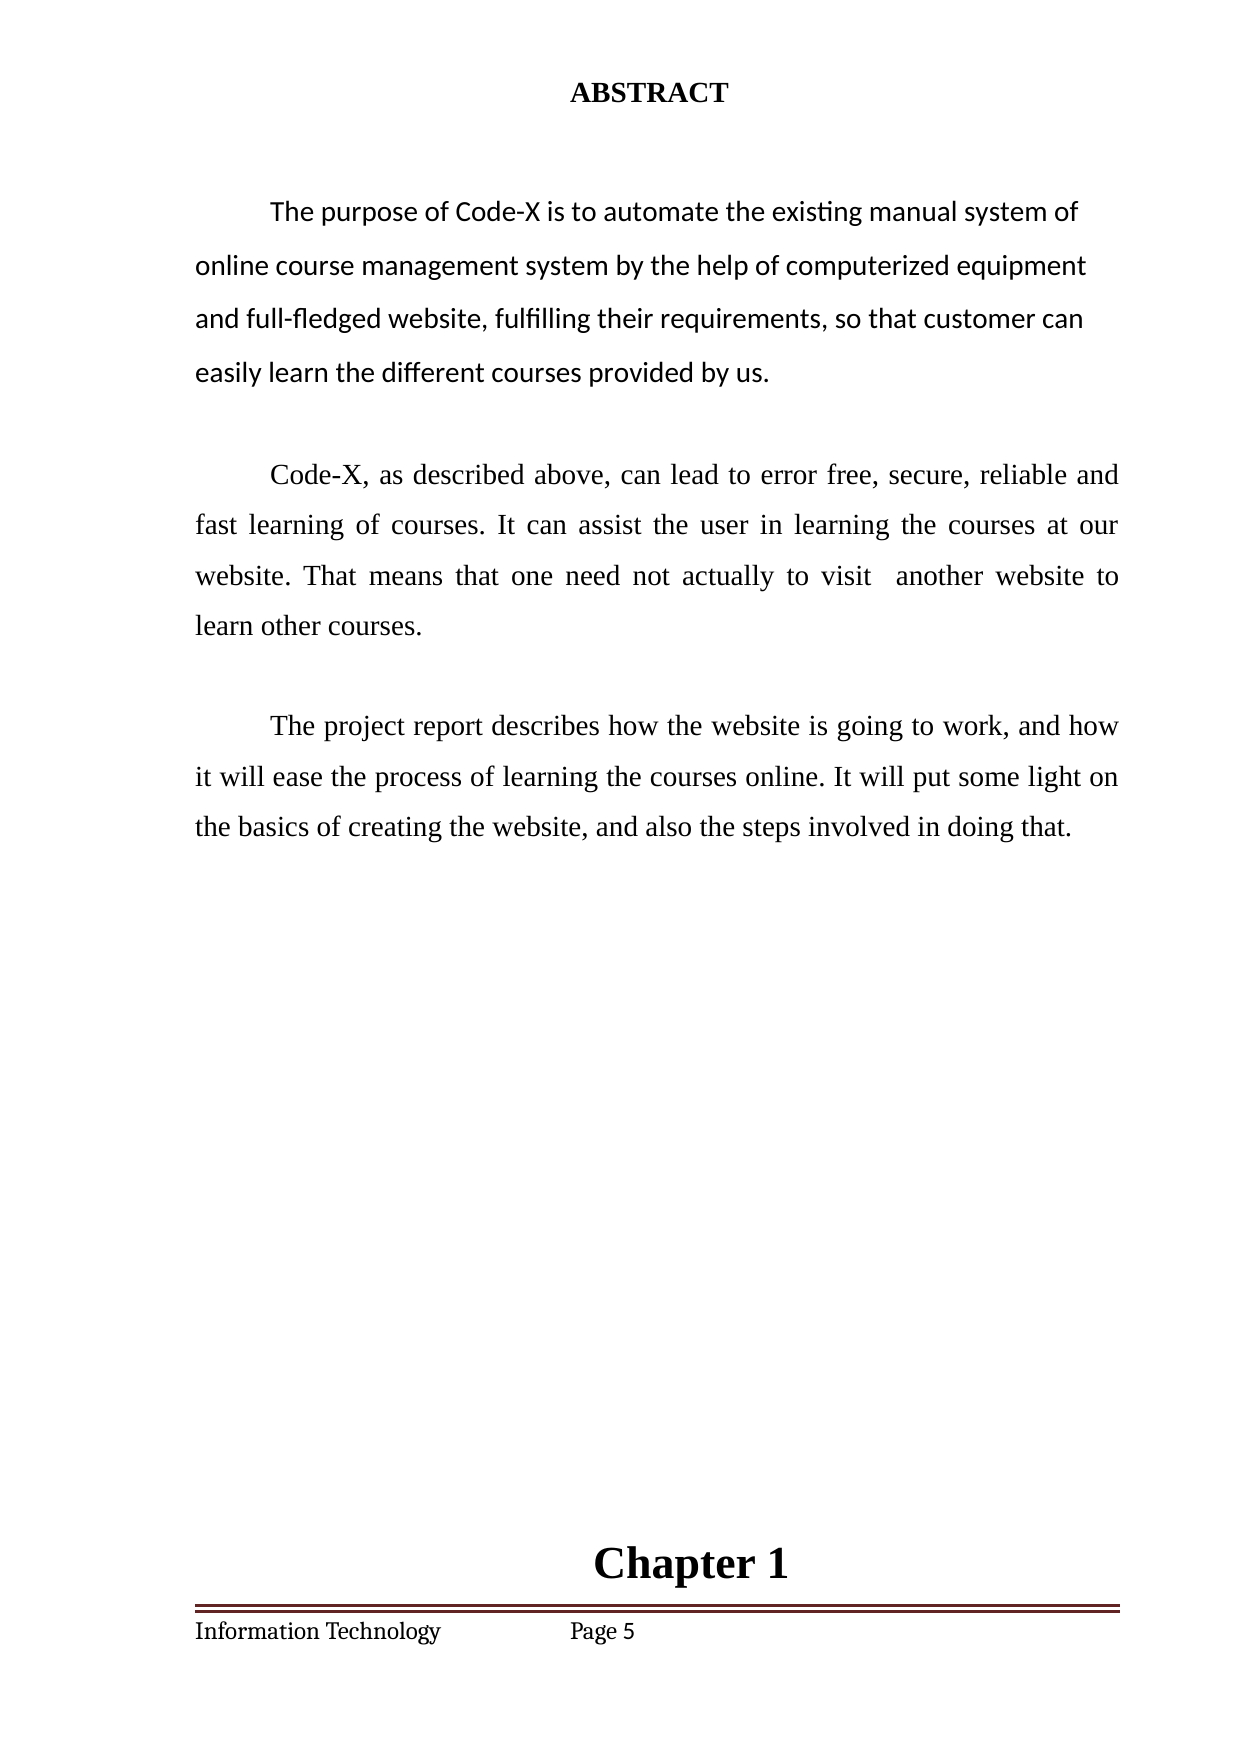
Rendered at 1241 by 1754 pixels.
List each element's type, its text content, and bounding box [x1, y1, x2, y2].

text Code-X, as described above, can lead to error free, secure, reliable and fast learning of courses. It can assist the user in learning the courses at our website. That means that one need not actually to visit another website to learn other courses. [195, 457, 1120, 642]
text The project report describes how the website is going to work, and how it will ease the process of learning the courses online. It will put some light on the basics of creating the website, and also the steps involved in doing that. [195, 708, 1120, 843]
text The purpose of Code-X is to automate the existing manual system of online course management system by the help of computerized equipment and full-fledged website, fulfilling their requirements, so that customer can easily learn the different courses provided by us. [195, 193, 1120, 389]
text Chapter 1 [495, 1536, 1120, 1589]
text ABSTRACT [495, 75, 1120, 108]
